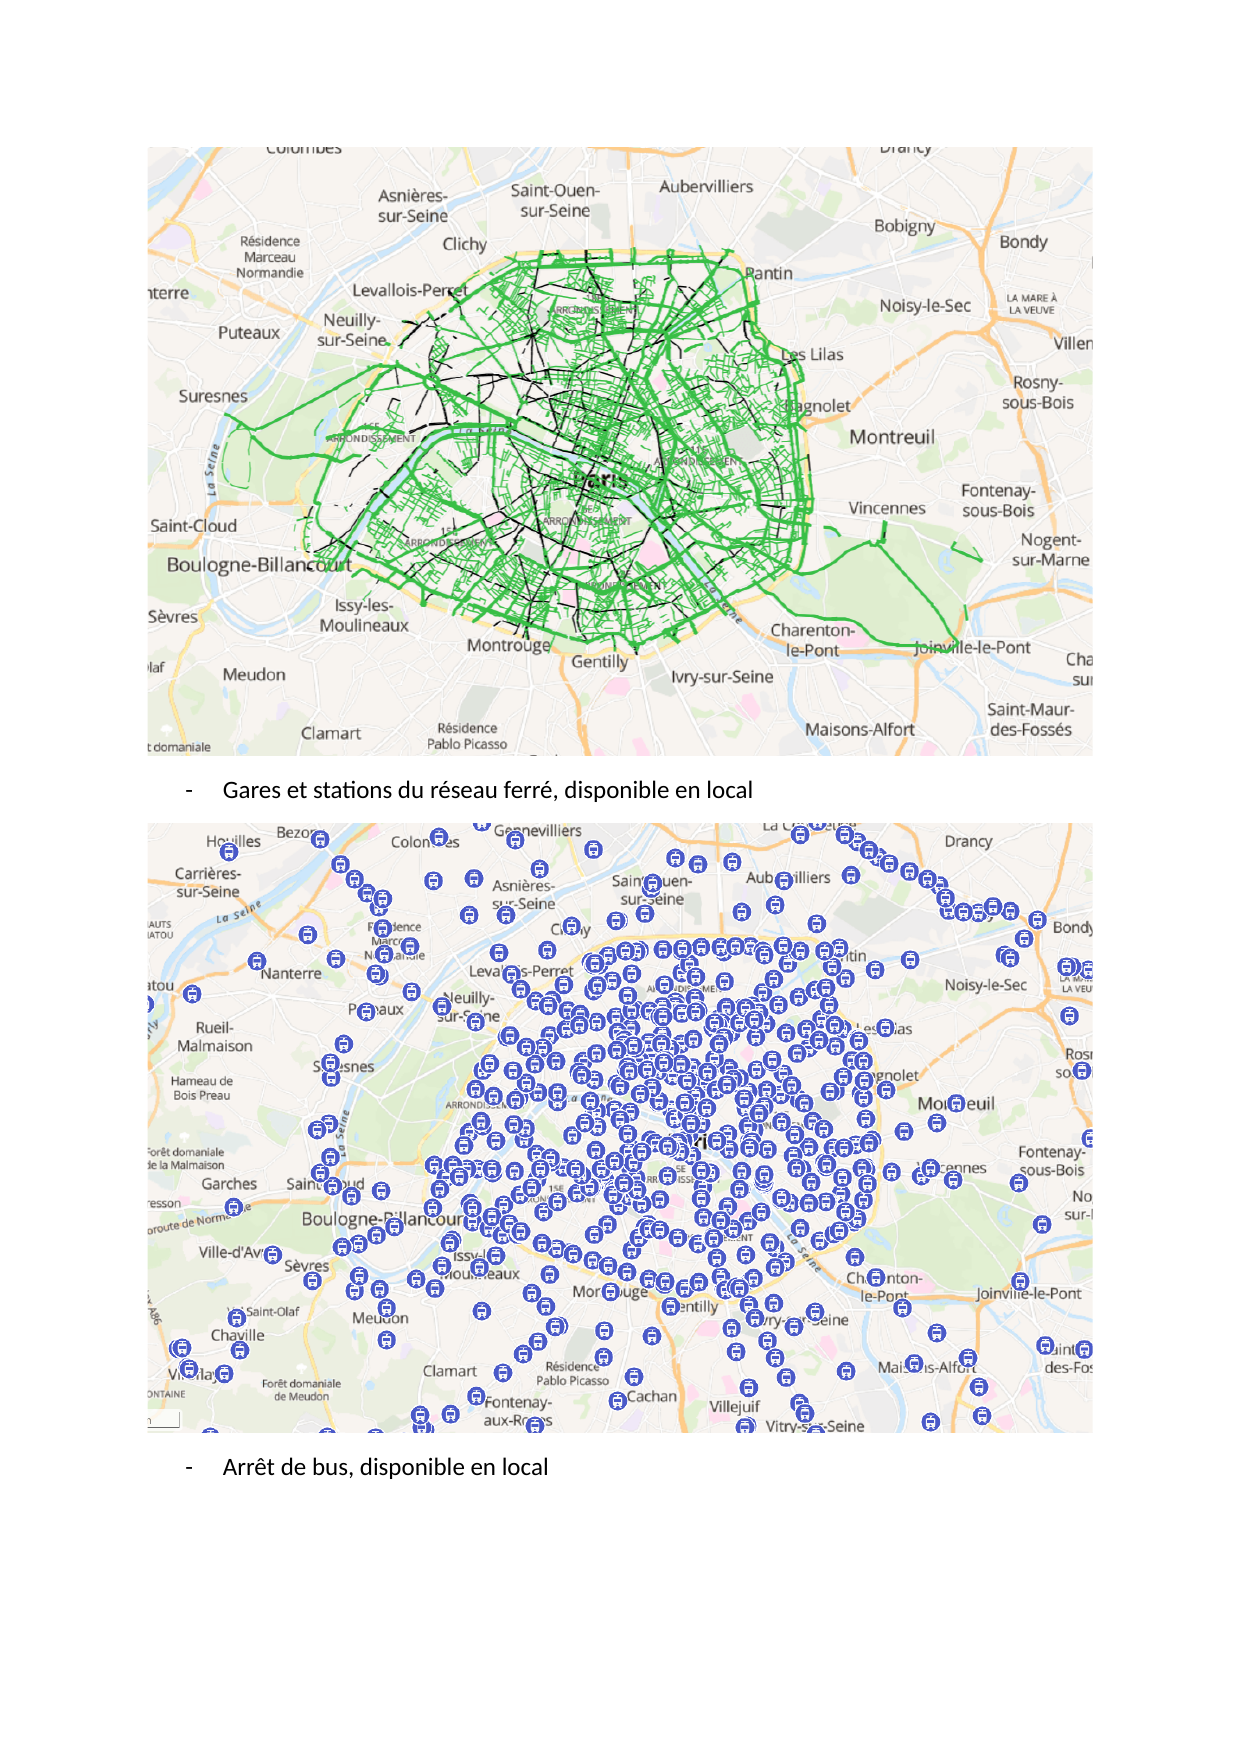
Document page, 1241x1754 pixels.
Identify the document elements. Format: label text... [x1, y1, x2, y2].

list Arrêt de bus, disponible en local [185, 1451, 1093, 1481]
list Gares et stations du réseau ferré, disponible en local [185, 774, 1093, 805]
